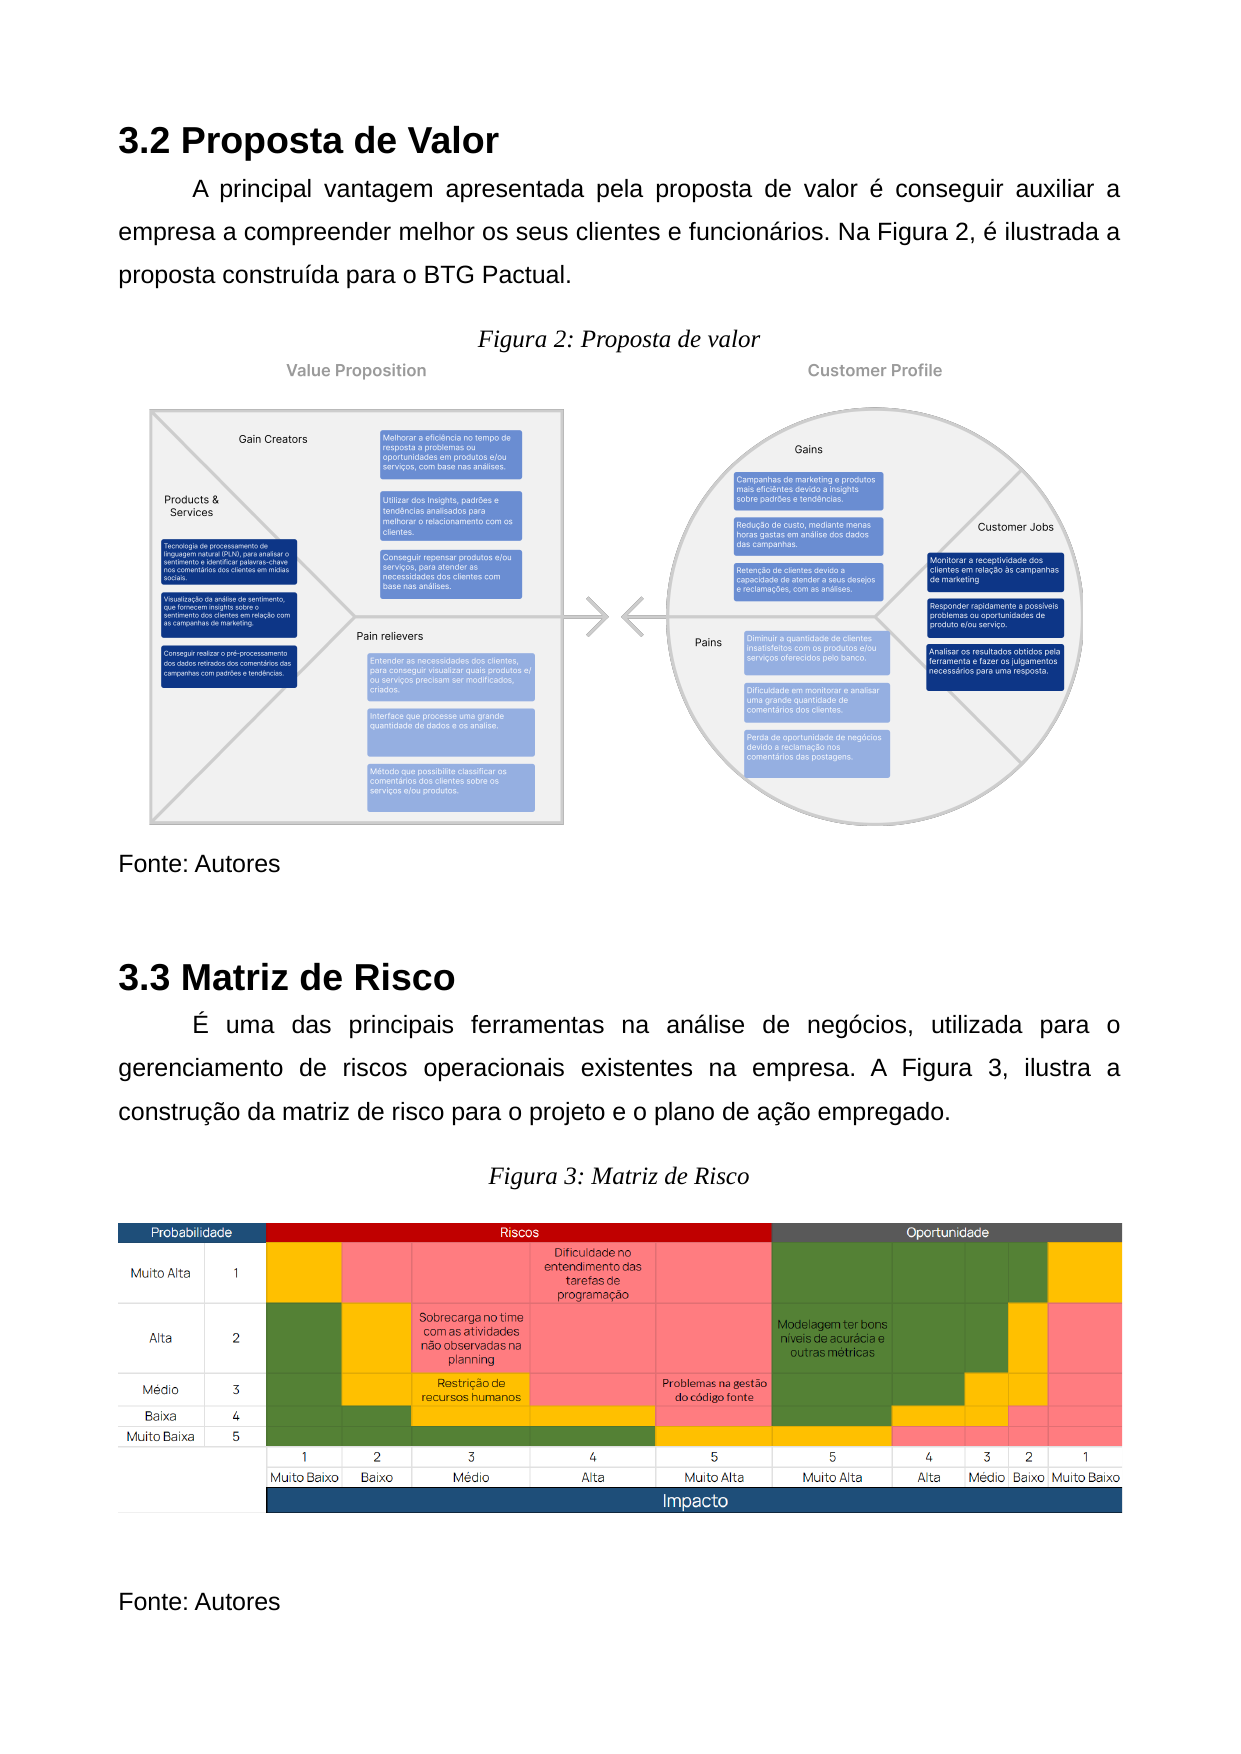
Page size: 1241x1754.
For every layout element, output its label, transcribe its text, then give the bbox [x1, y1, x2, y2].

text [118, 1189, 1122, 1223]
text Fonte: Autores [118, 1513, 1122, 1616]
picture [149, 360, 1083, 826]
text A principal vantagem apresentada pela proposta de valor é conseguir auxiliar a empresa a compreender melhor os seus clientes e funcionários. Na Figura 2, é ilustrada a proposta construída para o BTG Pactual. [118, 174, 1122, 289]
text Figura 2: Proposta de valor [118, 324, 1122, 353]
text Fonte: Autores [118, 353, 1122, 877]
subtitle 3.3 Matriz de Risco [118, 955, 1122, 998]
text Figura 3: Matriz de Risco [118, 1161, 1122, 1189]
subtitle 3.2 Proposta de Valor [118, 118, 1122, 161]
picture [118, 1223, 1123, 1513]
text [118, 1148, 1122, 1161]
text [118, 312, 1122, 324]
text É uma das principais ferramentas na análise de negócios, utilizada para o gerenciamento de riscos operacionais existentes na empresa. A Figura 3, ilustra a construção da matriz de risco para o projeto e o plano de ação empregado. [118, 1010, 1122, 1125]
